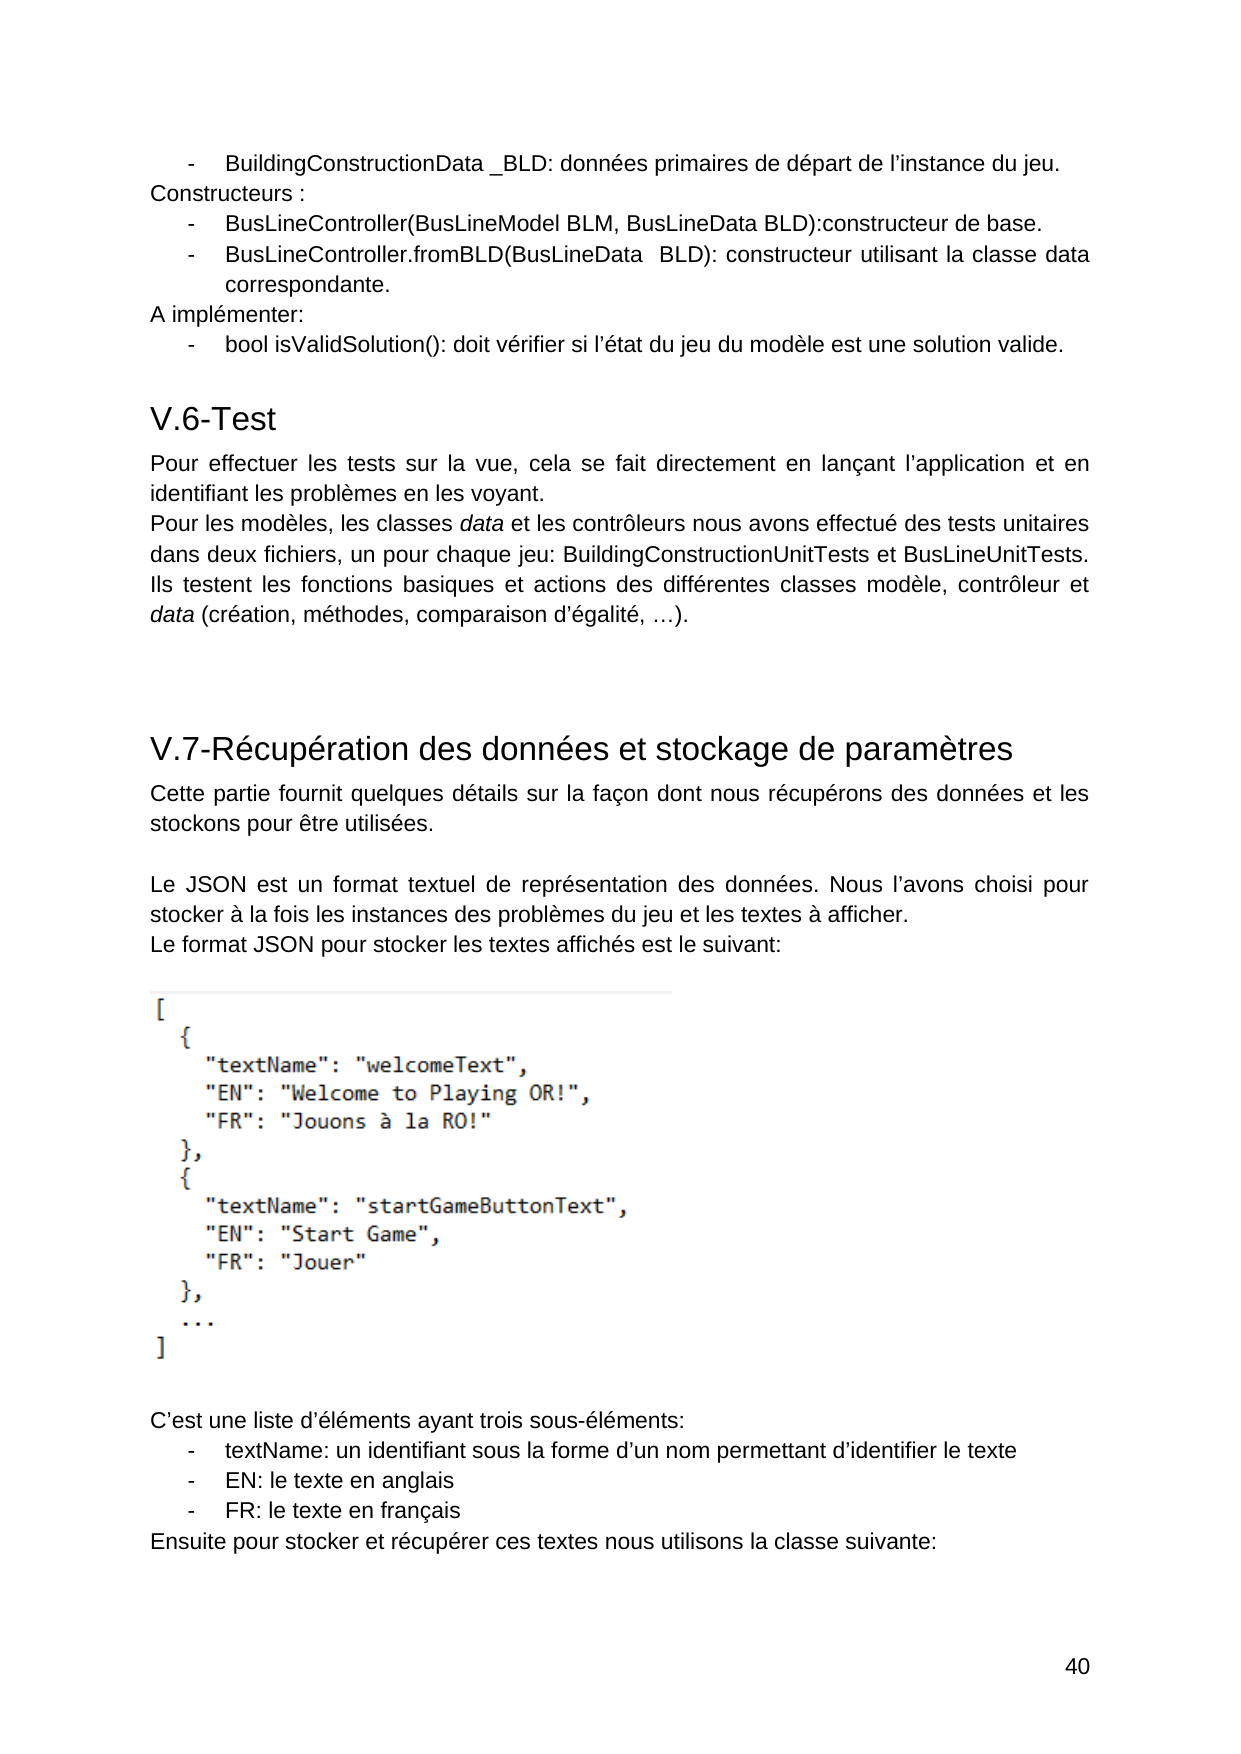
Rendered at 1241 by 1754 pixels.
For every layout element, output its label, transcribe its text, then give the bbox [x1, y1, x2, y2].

list BuildingConstructionData _BLD: données primaires de départ de l’instance du jeu. [187, 150, 1090, 176]
subtitle V.6-Test [150, 399, 1090, 437]
list textName: un identifiant sous la forme d’un nom permettant d’identifier le texte [187, 1437, 1090, 1463]
picture [150, 991, 672, 1373]
text Le format JSON pour stocker les textes affichés est le suivant: [150, 931, 1090, 957]
text Pour les modèles, les classes data et les contrôleurs nous avons effectué des tests unitaires dans deux fichiers, un pour chaque jeu: BuildingConstructionUnitTests et BusLineUnitTests. Ils testent les fonctions basiques et actions des différentes classes modèle, contrôleur et data (création, méthodes, comparaison d’égalité, …). [150, 510, 1090, 627]
text Le JSON est un format textuel de représentation des données. Nous l’avons choisi pour stocker à la fois les instances des problèmes du jeu et les textes à afficher. [150, 871, 1090, 927]
list BusLineController.fromBLD(BusLineData BLD): constructeur utilisant la classe data correspondante. [187, 241, 1090, 297]
list BusLineController(BusLineModel BLM, BusLineData BLD):constructeur de base. [187, 210, 1090, 237]
subtitle V.7-Récupération des données et stockage de paramètres [150, 729, 1090, 767]
list EN: le texte en anglais [187, 1467, 1090, 1493]
list FR: le texte en français [187, 1497, 1090, 1524]
list bool isValidSolution(): doit vérifier si l’état du jeu du modèle est une solution valide. [187, 331, 1090, 358]
text Cette partie fournit quelques détails sur la façon dont nous récupérons des données et les stockons pour être utilisées. [150, 780, 1090, 837]
text Ensuite pour stocker et récupérer ces textes nous utilisons la classe suivante: [150, 1528, 1090, 1554]
text A implémenter: [150, 301, 1090, 327]
text Constructeurs : [150, 180, 1090, 207]
text Pour effectuer les tests sur la vue, cela se fait directement en lançant l’application et en identifiant les problèmes en les voyant. [150, 450, 1090, 506]
text C’est une liste d’éléments ayant trois sous-éléments: [150, 1407, 1090, 1433]
